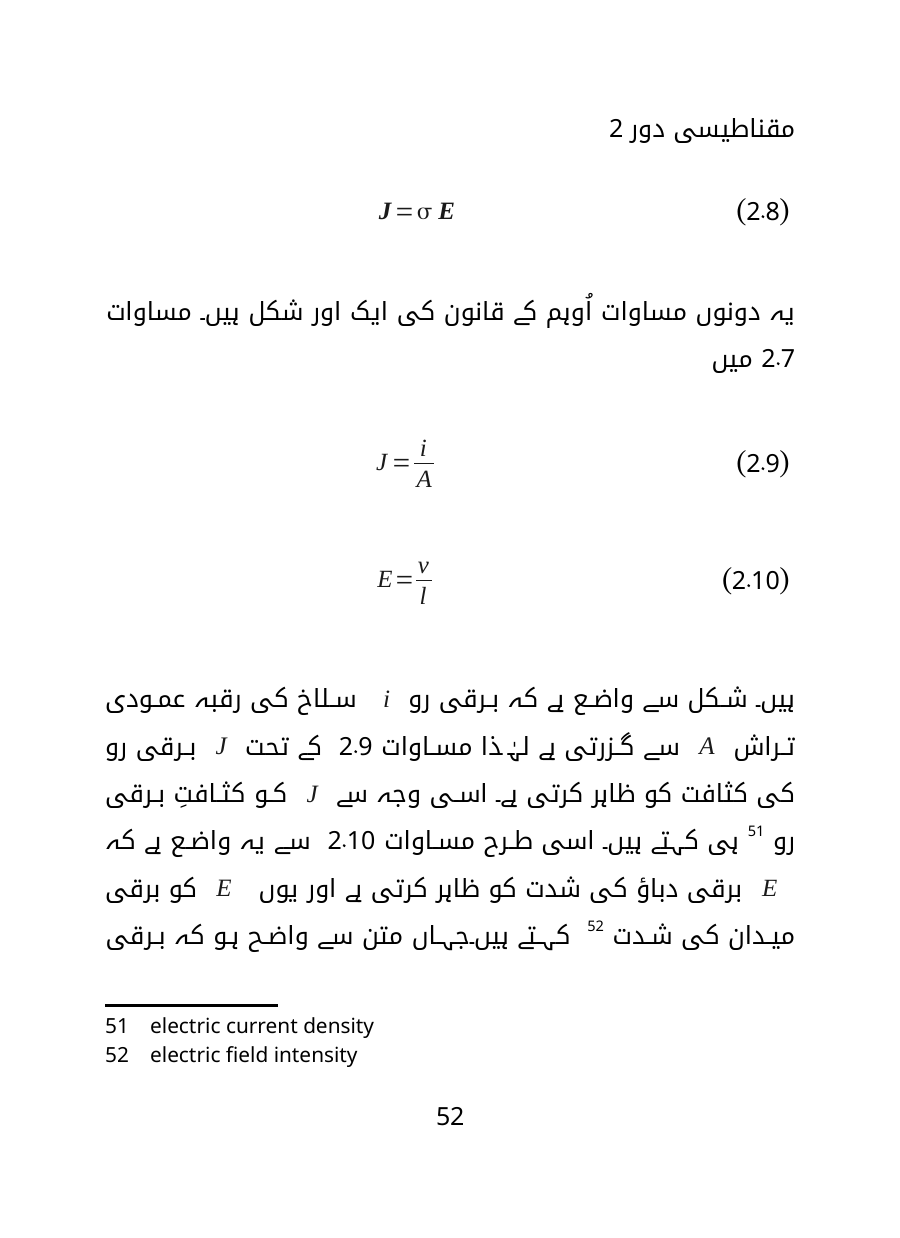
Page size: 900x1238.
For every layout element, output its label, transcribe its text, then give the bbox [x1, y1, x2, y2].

table_header (2.9) [696, 429, 795, 512]
text یہ دونوں مساوات اُوہم کے قانون کی ایک اور شکل ہیں۔ مساوات 2.7 میں [105, 288, 795, 383]
table_header (2.8) [718, 183, 795, 254]
table_header (2.10) [696, 546, 795, 629]
table_header [105, 183, 718, 254]
text electric current density [105, 1012, 795, 1040]
text ہیں۔ شکل سے واضع ہے کہ برقی رو سلاخ کی رقبہ عمودی تراشسے گزرتی ہے لہٰذا مساوات 2.9 کے تحتبرقی رو کی کثافت کو ظاہر کرتی ہے۔ اسی وجہ سےکو کثافتِ برقی رو ہی کہتے ہیں۔ اسی طرح مساوات 2.10 سے یہ واضع ہے کہبرقی دباؤ کی شدت کو ظاہر کرتی ہے اور یوں کو برقی میدان کی شدت کہتے ہیں۔جہاں متن سے واضح ہو کہ برقی میدان کی بات ہو رہی ہے وہاں اس نام کو چھوٹا کر کےکو میدانی شدت سے پکارا جاتا ہے۔برقی میدان سے مُراد کسی چارج کے اِردگرد وہ جگہ ہے جس میں اس چارج کا اثر محسوس کیا جاتا ہے۔ [105, 675, 795, 960]
table_header [105, 429, 696, 512]
text electric field intensity [105, 1040, 795, 1068]
table_header [105, 546, 696, 629]
